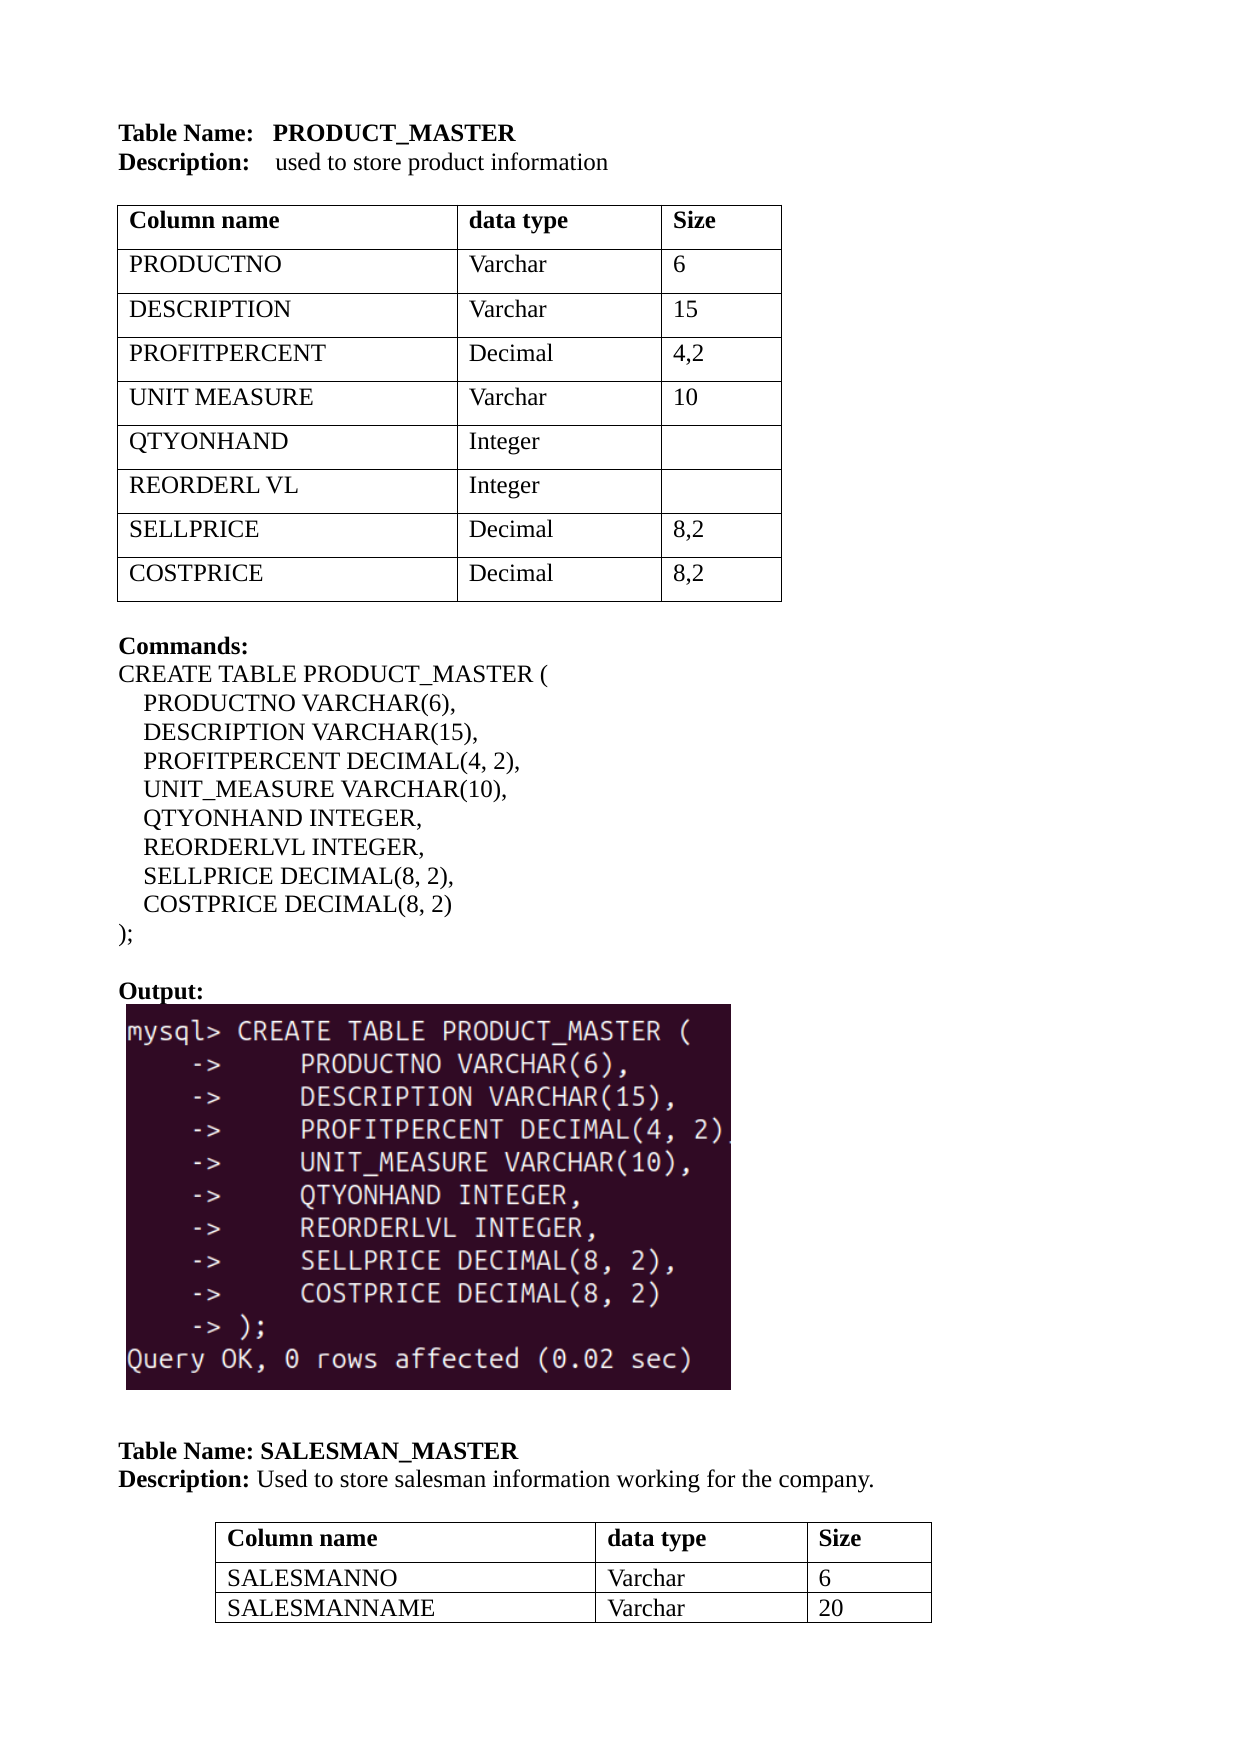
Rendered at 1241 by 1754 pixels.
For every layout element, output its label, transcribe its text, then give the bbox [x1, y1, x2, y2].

text REORDERLVL INTEGER, [118, 832, 1122, 861]
table_cell Varchar [596, 1593, 807, 1622]
table_cell PROFITPERCENT [118, 338, 457, 381]
table_cell REORDERL VL [118, 470, 457, 513]
picture [126, 1004, 731, 1390]
table_cell SALESMANNO [216, 1563, 595, 1592]
table_cell QTYONHAND [118, 426, 457, 469]
table_cell 8,2 [662, 558, 781, 601]
table_cell 20 [808, 1593, 931, 1622]
table_header Size [662, 206, 781, 248]
table_cell [662, 470, 781, 513]
text QTYONHAND INTEGER, [118, 803, 1122, 832]
table_cell SELLPRICE [118, 514, 457, 557]
table_cell 10 [662, 382, 781, 425]
text COSTPRICE DECIMAL(8, 2) [118, 889, 1122, 918]
text UNIT_MEASURE VARCHAR(10), [118, 774, 1122, 803]
table_cell 15 [662, 294, 781, 337]
table_cell Varchar [596, 1563, 807, 1592]
table_cell 6 [808, 1563, 931, 1592]
text Table Name: SALESMAN_MASTER [118, 1436, 1122, 1464]
text Output: [118, 976, 1122, 1004]
table_cell COSTPRICE [118, 558, 457, 601]
table_header data type [458, 206, 661, 248]
table_cell 6 [662, 250, 781, 293]
table_header data type [596, 1523, 807, 1562]
table_cell PRODUCTNO [118, 250, 457, 293]
text SELLPRICE DECIMAL(8, 2), [118, 861, 1122, 889]
table_cell Varchar [458, 250, 661, 293]
table_cell Varchar [458, 294, 661, 337]
table_cell DESCRIPTION [118, 294, 457, 337]
text Description: Used to store salesman information working for the company. [118, 1464, 1122, 1493]
table_cell SALESMANNAME [216, 1593, 595, 1622]
text PROFITPERCENT DECIMAL(4, 2), [118, 746, 1122, 774]
table_cell UNIT MEASURE [118, 382, 457, 425]
text DESCRIPTION VARCHAR(15), [118, 717, 1122, 746]
text ); [118, 918, 1122, 947]
text CREATE TABLE PRODUCT_MASTER ( [118, 659, 1122, 688]
table_cell [662, 426, 781, 469]
table_header Size [808, 1523, 931, 1562]
table_cell Decimal [458, 338, 661, 381]
text Table Name: PRODUCT_MASTER Description: used to store product information [118, 118, 1122, 176]
table_cell Varchar [458, 382, 661, 425]
table_cell 8,2 [662, 514, 781, 557]
table_header Column name [118, 206, 457, 248]
table_cell Decimal [458, 558, 661, 601]
table_cell 4,2 [662, 338, 781, 381]
text PRODUCTNO VARCHAR(6), [118, 688, 1122, 717]
table_cell Integer [458, 470, 661, 513]
table_header Column name [216, 1523, 595, 1562]
table_cell Integer [458, 426, 661, 469]
table_cell Decimal [458, 514, 661, 557]
text Commands: [118, 631, 1122, 659]
